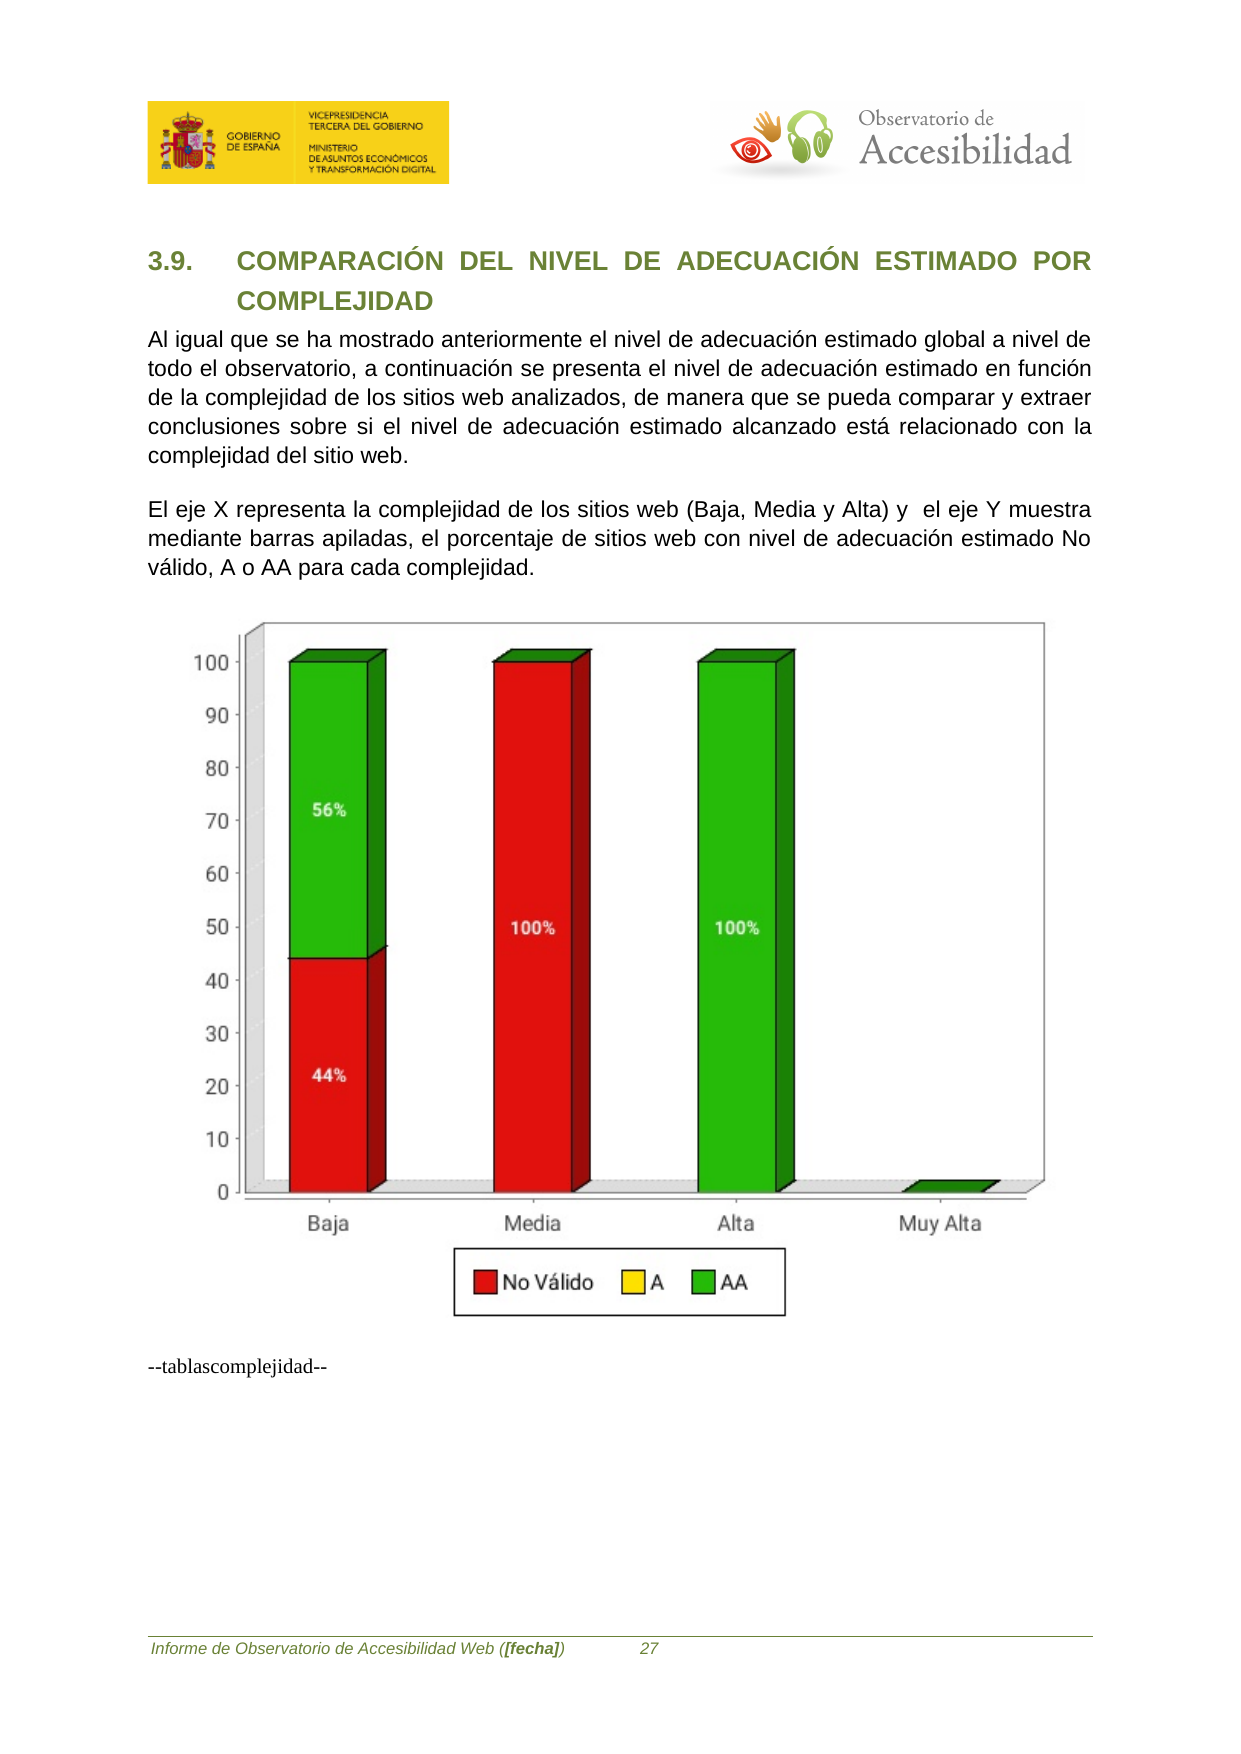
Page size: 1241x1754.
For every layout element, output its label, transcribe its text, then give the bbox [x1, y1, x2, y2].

picture [178, 607, 1062, 1318]
subtitle Comparación del nivel de adecuación estimado por complejidad [148, 245, 1092, 317]
text --tablascomplejidad-- [148, 1354, 1092, 1378]
picture [710, 101, 1086, 184]
text El eje X representa la complejidad de los sitios web (Baja, Media y Alta) y el eje Y muestra mediante barras apiladas, el porcentaje de sitios web con nivel de adecuación estimado No válido, A o AA para cada complejidad. [148, 496, 1092, 580]
text Al igual que se ha mostrado anteriormente el nivel de adecuación estimado global a nivel de todo el observatorio, a continuación se presenta el nivel de adecuación estimado en función de la complejidad de los sitios web analizados, de manera que se pueda comparar y extraer conclusiones sobre si el nivel de adecuación estimado alcanzado está relacionado con la complejidad del sitio web. [148, 326, 1092, 468]
picture [147, 101, 450, 184]
